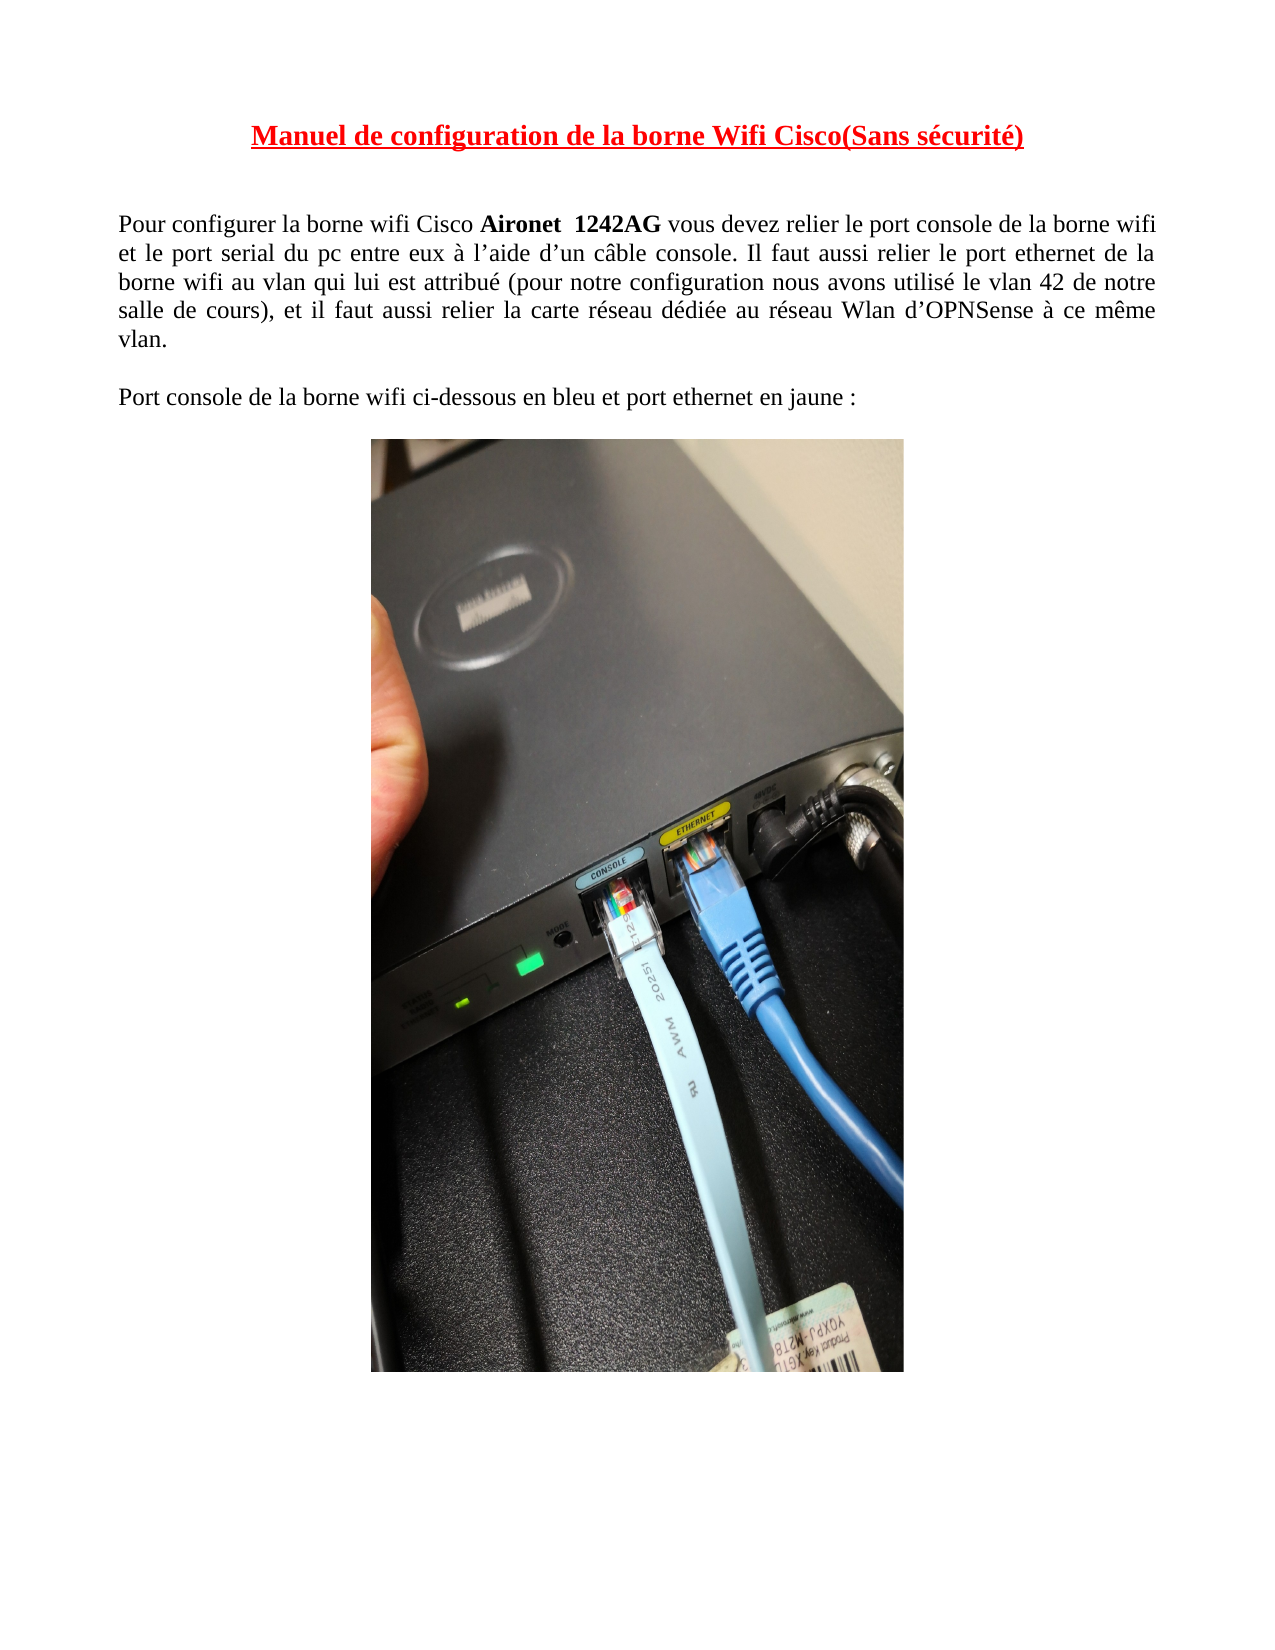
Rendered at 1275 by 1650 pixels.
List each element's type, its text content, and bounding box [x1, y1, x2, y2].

text Port console de la borne wifi ci-dessous en bleu et port ethernet en jaune : [118, 382, 1157, 410]
picture [371, 439, 904, 1372]
text Manuel de configuration de la borne Wifi Cisco(Sans sécurité) [118, 118, 1157, 152]
text Pour configurer la borne wifi Cisco Aironet 1242AG vous devez relier le port console de la borne wifi et le port serial du pc entre eux à l’aide d’un câble console. Il faut aussi relier le port ethernet de la borne wifi au vlan qui lui est attribué (pour notre configuration nous avons utilisé le vlan 42 de notre salle de cours), et il faut aussi relier la carte réseau dédiée au réseau Wlan d’OPNSense à ce même vlan. [118, 209, 1157, 353]
